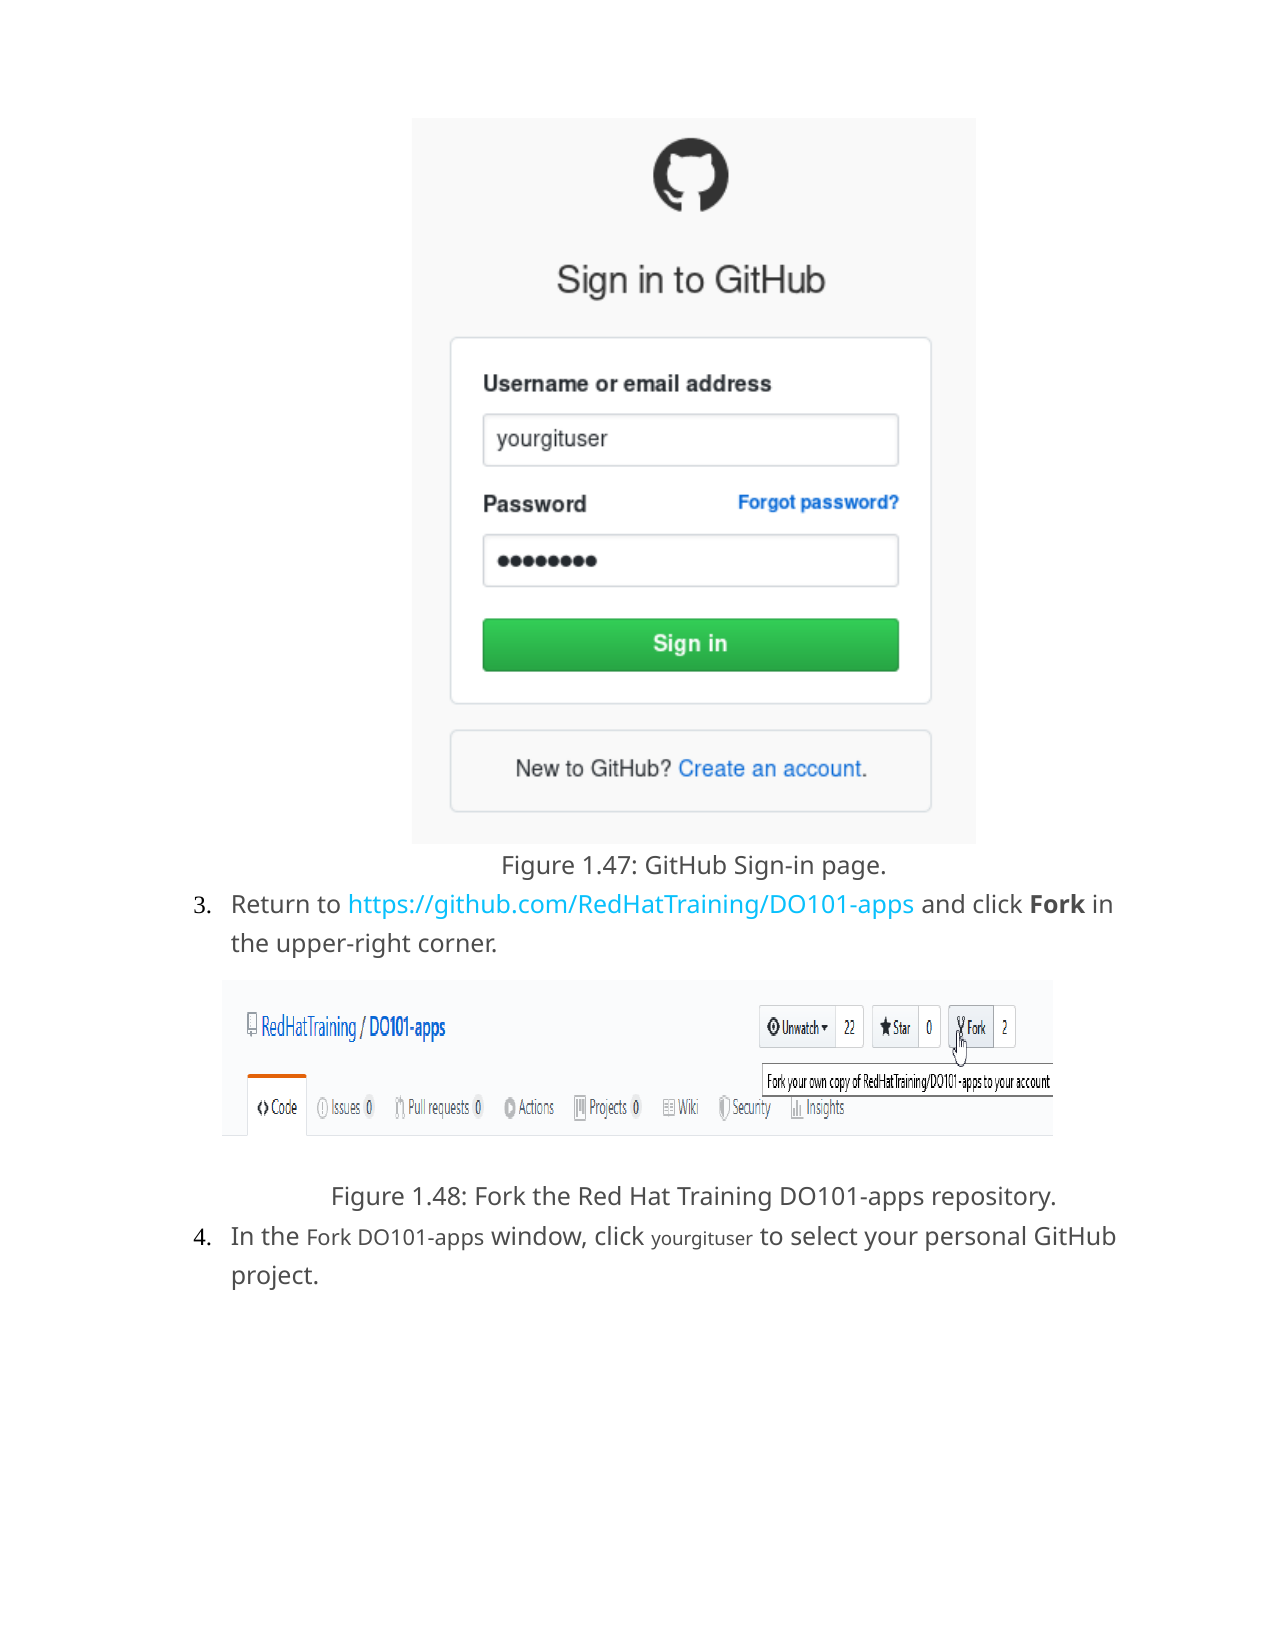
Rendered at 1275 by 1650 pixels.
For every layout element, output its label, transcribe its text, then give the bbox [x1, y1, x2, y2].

picture [222, 980, 1053, 1179]
list Figure 1.48: Fork the Red Hat Training DO101-apps repository. [193, 1179, 1157, 1213]
list Return to https://github.com/RedHatTraining/DO101-apps and click Fork in the upper-right corner. [193, 887, 1157, 960]
list Figure 1.47: GitHub Sign-in page. [193, 847, 1157, 881]
list In the Fork DO101-apps window, click yourgituser to select your personal GitHub project. [193, 1218, 1157, 1291]
picture [411, 118, 976, 844]
